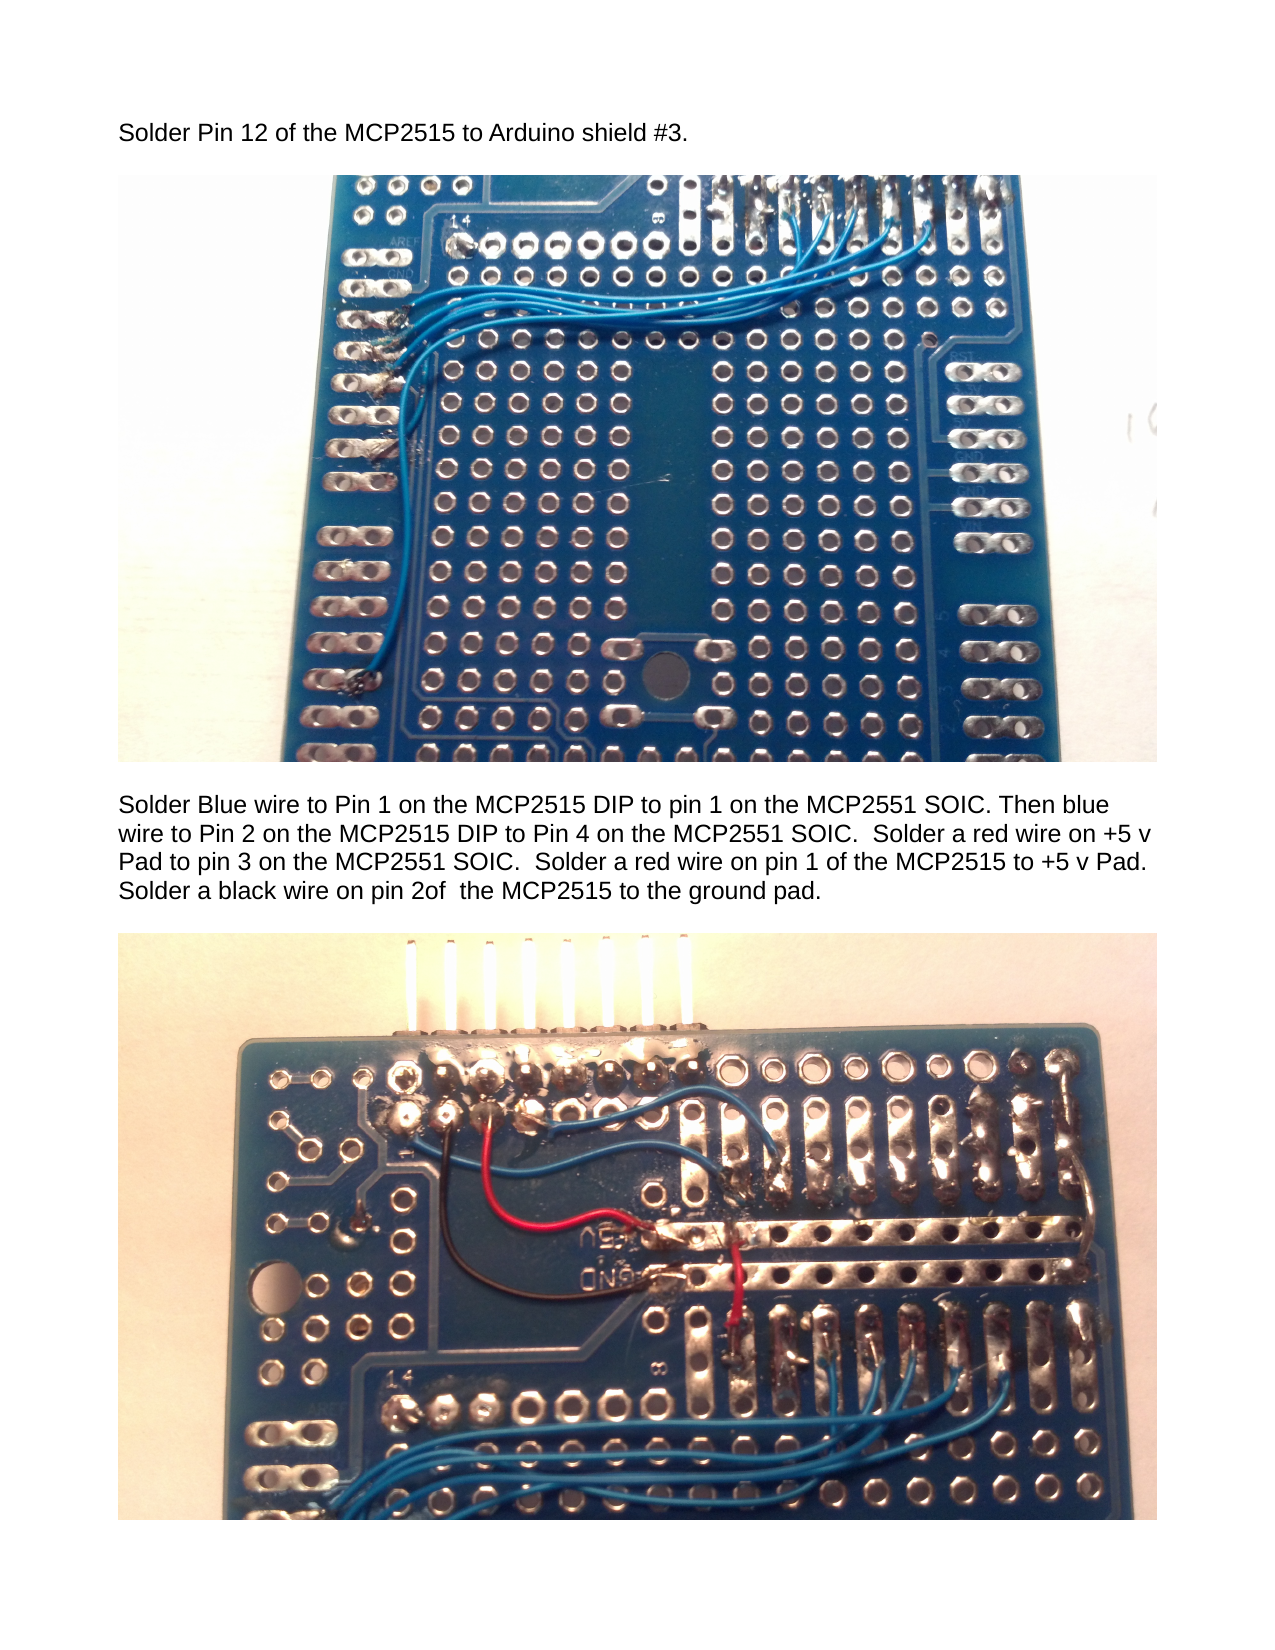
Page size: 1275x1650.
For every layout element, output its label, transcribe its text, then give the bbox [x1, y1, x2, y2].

picture [118, 933, 1157, 1520]
picture [118, 175, 1157, 762]
text Solder Pin 12 of the MCP2515 to Arduino shield #3. [118, 118, 1157, 147]
text Solder Blue wire to Pin 1 on the MCP2515 DIP to pin 1 on the MCP2551 SOIC. Then blue wire to Pin 2 on the MCP2515 DIP to Pin 4 on the MCP2551 SOIC. Solder a red wire on +5 v Pad to pin 3 on the MCP2551 SOIC. Solder a red wire on pin 1 of the MCP2515 to +5 v Pad. Solder a black wire on pin 2of the MCP2515 to the ground pad. [118, 790, 1157, 905]
